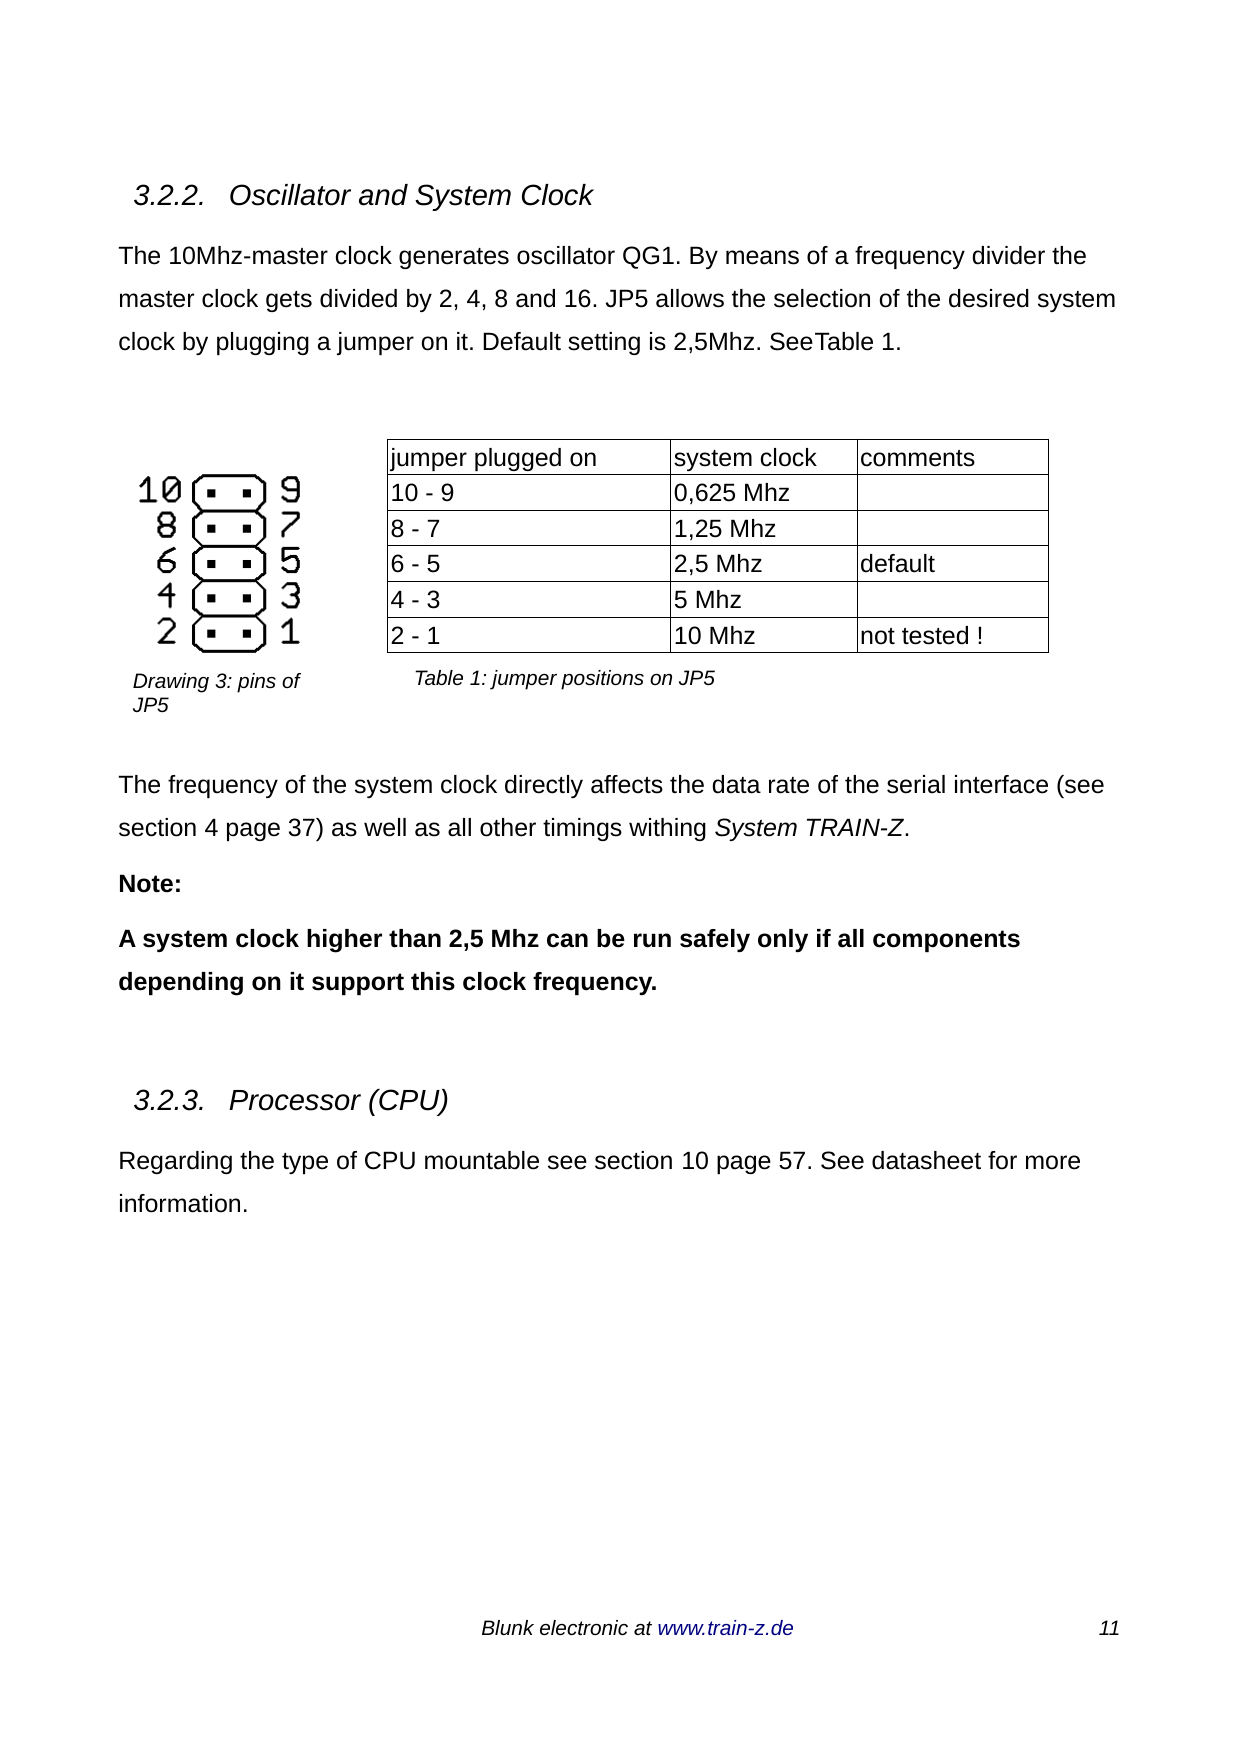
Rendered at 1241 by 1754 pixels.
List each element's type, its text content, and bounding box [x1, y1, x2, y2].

table_cell 2 - 1 [388, 618, 670, 652]
text Note: [118, 869, 1122, 897]
text Table 1: jumper positions on JP5 [310, 666, 1122, 690]
table_header system clock [671, 440, 857, 474]
table_cell 2,5 Mhz [671, 546, 857, 581]
table_cell 4 - 3 [388, 582, 670, 617]
table_cell [858, 511, 1048, 545]
table_header comments [858, 440, 1048, 474]
table_cell 1,25 Mhz [671, 511, 857, 545]
table_cell 0,625 Mhz [671, 475, 857, 510]
table_cell default [858, 546, 1048, 581]
text Regarding the type of CPU mountable see section 10 page 59. See datasheet for more information. [118, 1146, 1122, 1218]
text The 10Mhz-master clock generates oscillator QG1. By means of a frequency divider the master clock gets divided by 2, 4, 8 and 16. JP5 allows the selection of the desired system clock by plugging a jumper on it. Default setting is 2,5Mhz. SeeTable 1. [118, 241, 1122, 356]
table_cell not tested ! [858, 618, 1048, 652]
table_cell 5 Mhz [671, 582, 857, 617]
table_header jumper plugged on [388, 440, 670, 474]
table_cell [858, 582, 1048, 617]
table_cell [858, 475, 1048, 510]
table_cell 10 - 9 [388, 475, 670, 510]
table_cell 8 - 7 [388, 511, 670, 545]
picture [132, 453, 310, 669]
table_cell 10 Mhz [671, 618, 857, 652]
text A system clock higher than 2,5 Mhz can be run safely only if all components depending on it support this clock frequency. [118, 924, 1122, 996]
table_cell 6 - 5 [388, 546, 670, 581]
subtitle Oscillator and System Clock [133, 178, 1122, 212]
subtitle Processor (CPU) [133, 1083, 1122, 1117]
text Drawing 3: pins of JP5 [133, 669, 310, 717]
text The frequency of the system clock directly affects the data rate of the serial interface (see section 4 page 39) as well as all other timings withing System TRAIN-Z. [118, 770, 1122, 842]
